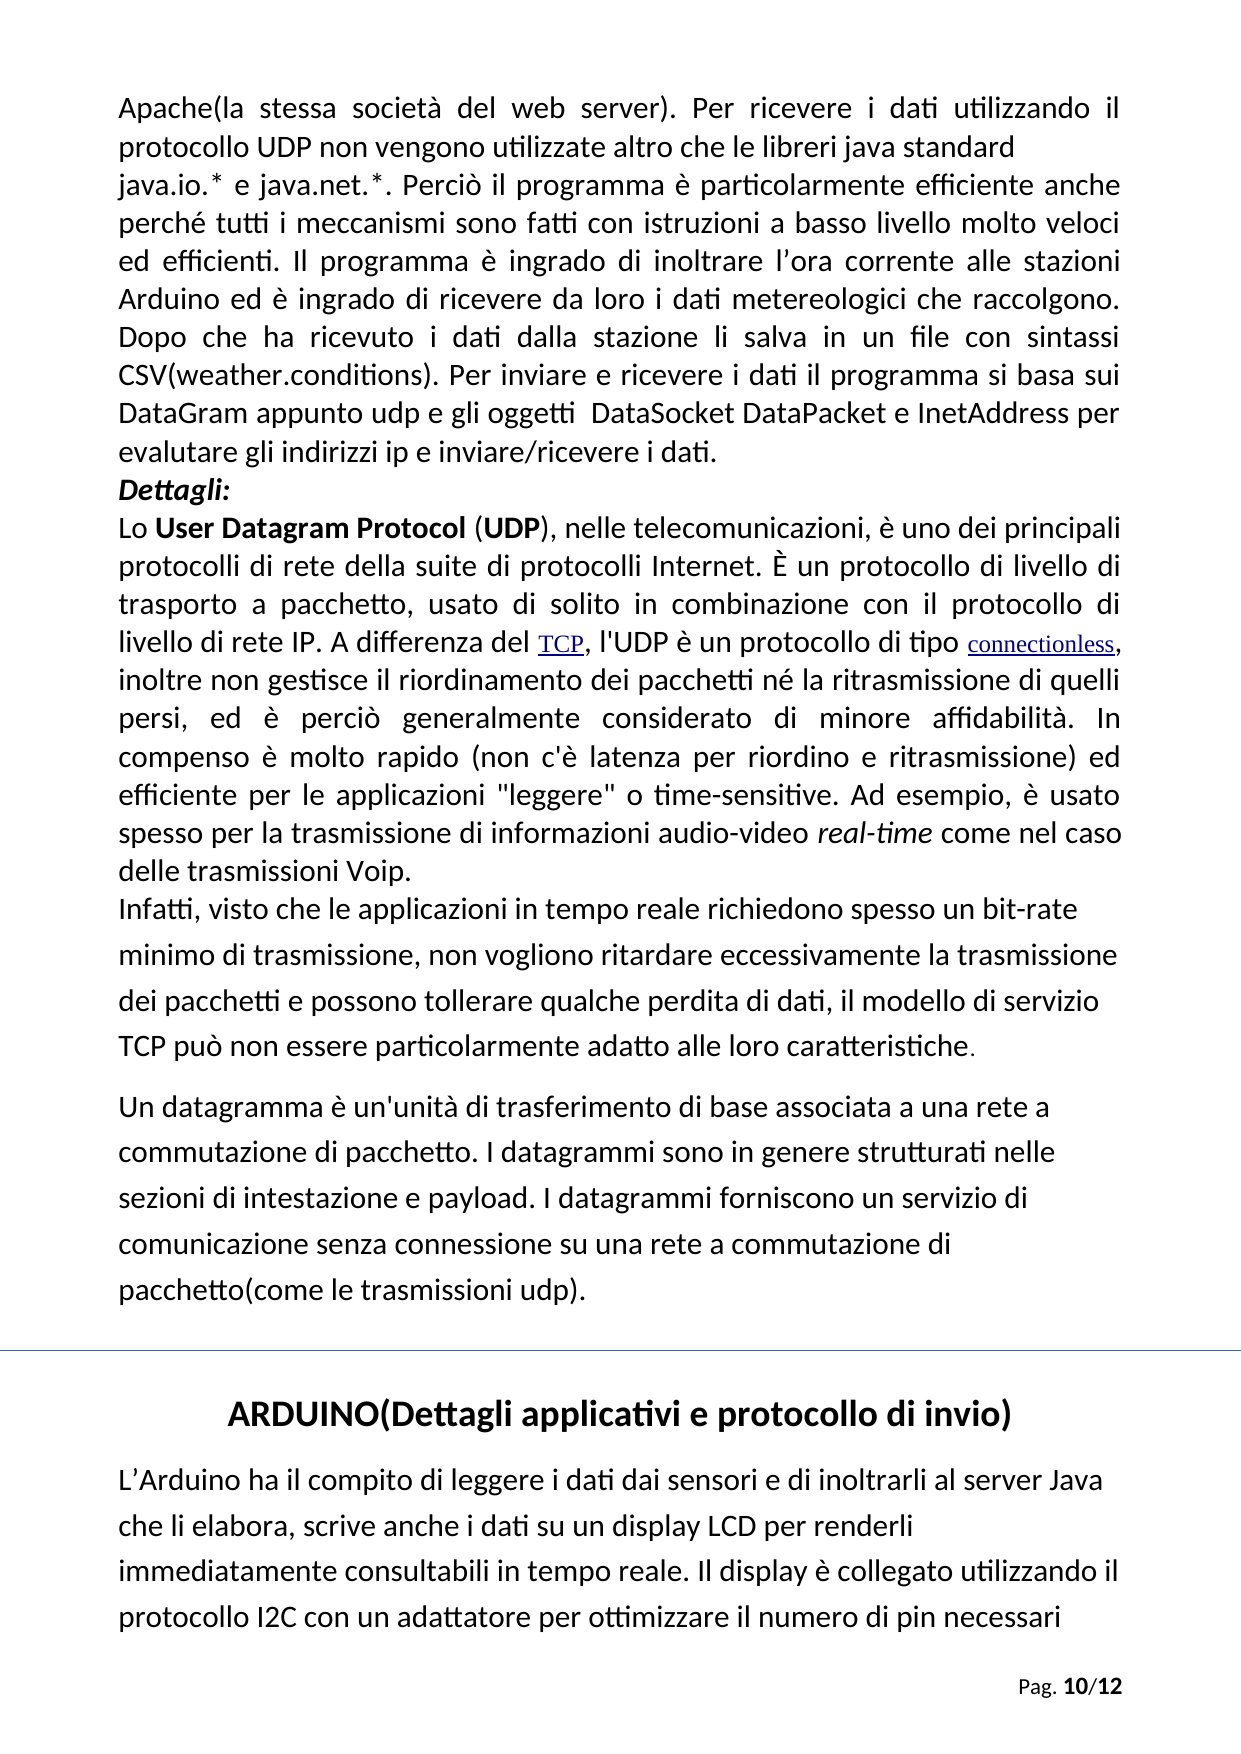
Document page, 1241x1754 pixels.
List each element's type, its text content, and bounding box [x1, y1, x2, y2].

text Infatti, visto che le applicazioni in tempo reale richiedono spesso un bit-rate minimo di trasmissione, non vogliono ritardare eccessivamente la trasmissione dei pacchetti e possono tollerare qualche perdita di dati, il modello di servizio TCP può non essere particolarmente adatto alle loro caratteristiche. [118, 889, 1122, 1064]
text L’Arduino ha il compito di leggere i dati dai sensori e di inoltrarli al server Java che li elabora, scrive anche i dati su un display LCD per renderli immediatamente consultabili in tempo reale. Il display è collegato utilizzando il protocollo I2C con un adattatore per ottimizzare il numero di pin necessari [118, 1460, 1122, 1635]
text Un datagramma è un'unità di trasferimento di base associata a una rete a commutazione di pacchetto. I datagrammi sono in genere strutturati nelle sezioni di intestazione e payload. I datagrammi forniscono un servizio di comunicazione senza connessione su una rete a commutazione di pacchetto(come le trasmissioni udp). [118, 1087, 1122, 1308]
text java.io.* e java.net.*. Perciò il programma è particolarmente efficiente anche perché tutti i meccanismi sono fatti con istruzioni a basso livello molto veloci ed efficienti. Il programma è ingrado di inoltrare l’ora corrente alle stazioni Arduino ed è ingrado di ricevere da loro i dati metereologici che raccolgono. Dopo che ha ricevuto i dati dalla stazione li salva in un file con sintassi CSV(weather.conditions). Per inviare e ricevere i dati il programma si basa sui DataGram appunto udp e gli oggetti DataSocket DataPacket e InetAddress per evalutare gli indirizzi ip e inviare/ricevere i dati. [118, 165, 1122, 470]
text ARDUINO(Dettagli applicativi e protocollo di invio) [118, 1390, 1122, 1436]
text Dettagli: [118, 470, 1122, 508]
text Lo User Datagram Protocol (UDP), nelle telecomunicazioni, è uno dei principali protocolli di rete della suite di protocolli Internet. È un protocollo di livello di trasporto a pacchetto, usato di solito in combinazione con il protocollo di livello di rete IP. A differenza del TCP, l'UDP è un protocollo di tipo connectionless, inoltre non gestisce il riordinamento dei pacchetti né la ritrasmissione di quelli persi, ed è perciò generalmente considerato di minore affidabilità. In compenso è molto rapido (non c'è latenza per riordino e ritrasmissione) ed efficiente per le applicazioni "leggere" o time-sensitive. Ad esempio, è usato spesso per la trasmissione di informazioni audio-video real-time come nel caso delle trasmissioni Voip. [118, 508, 1122, 889]
text Apache(la stessa società del web server). Per ricevere i dati utilizzando il protocollo UDP non vengono utilizzate altro che le libreri java standard [118, 89, 1122, 165]
